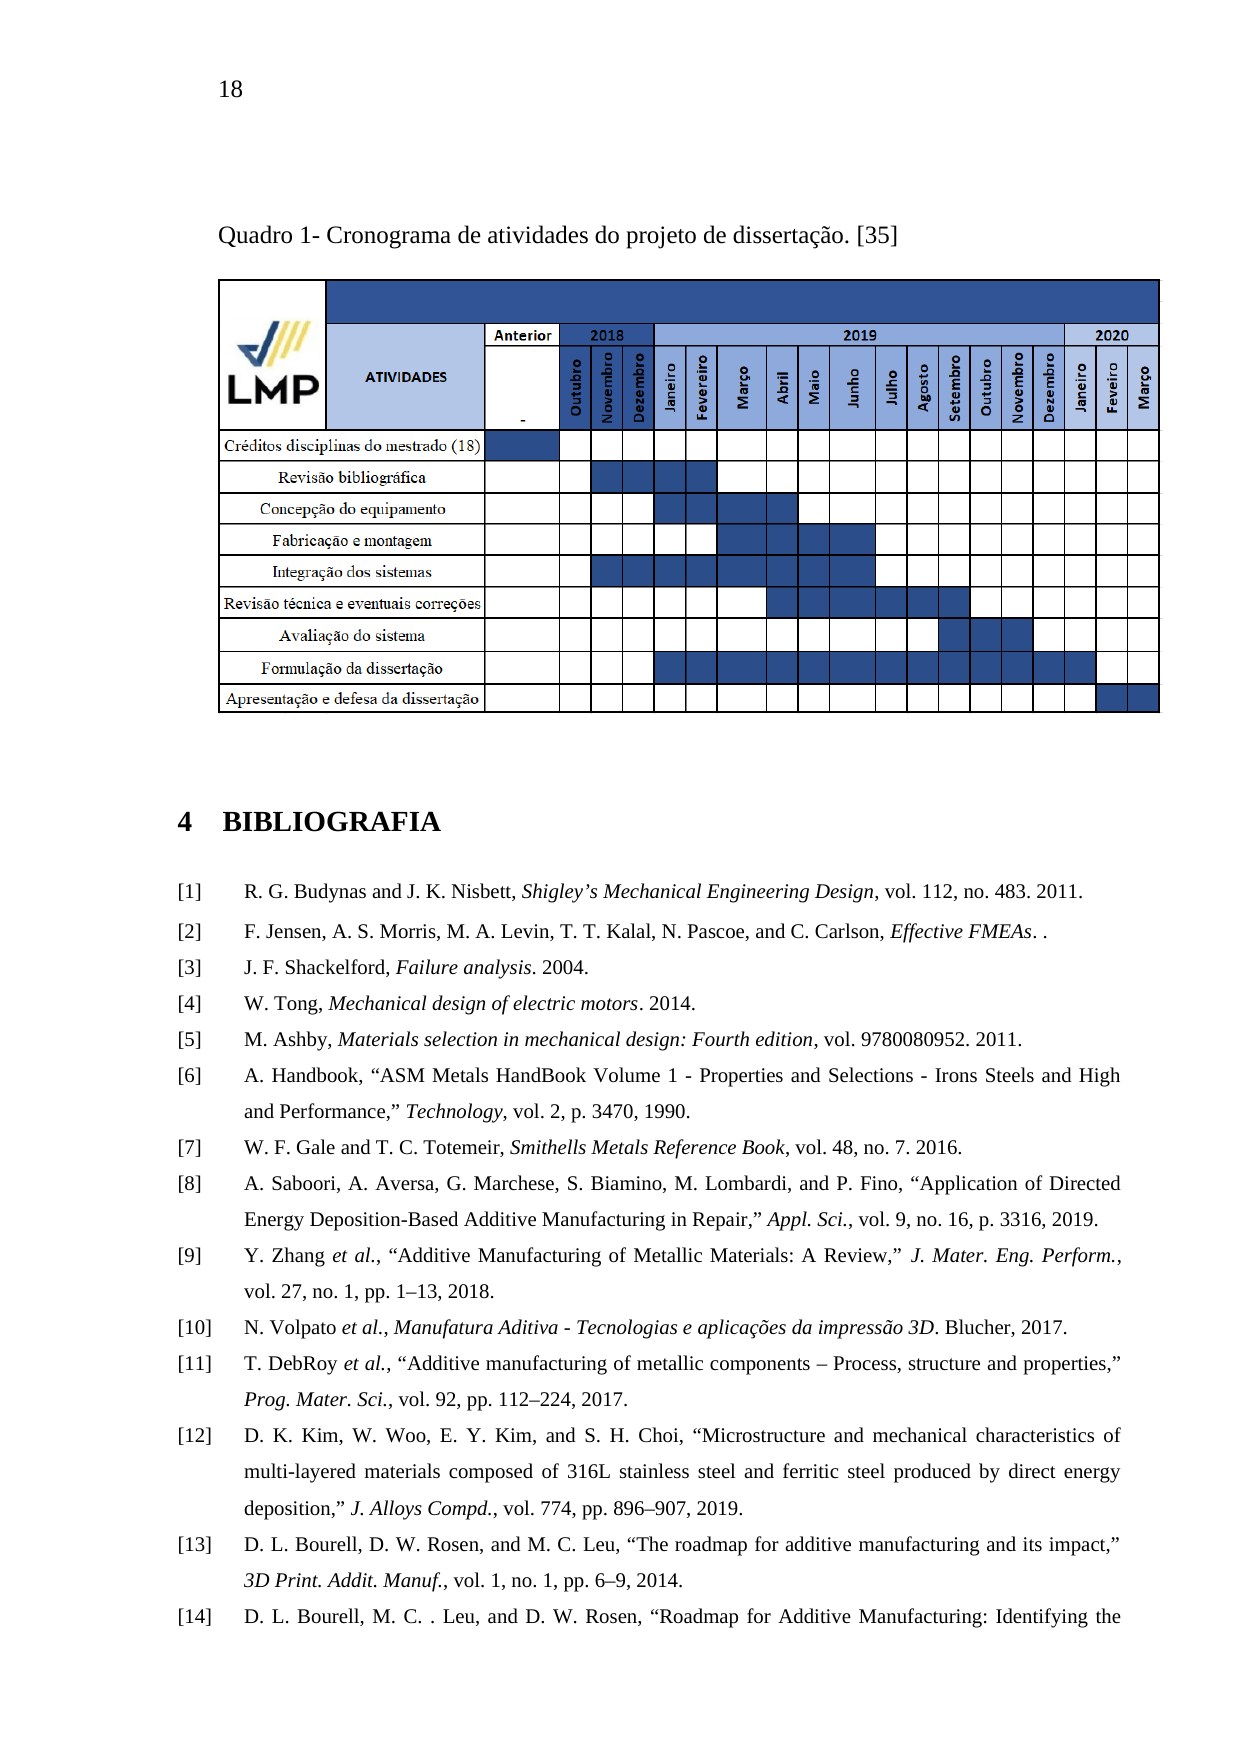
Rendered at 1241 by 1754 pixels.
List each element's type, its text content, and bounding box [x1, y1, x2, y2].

text [7] W. F. Gale and T. C. Totemeir, Smithells Metals Reference Book, vol. 48, no. 7. 2016. [177, 1135, 1122, 1159]
text [11] T. DebRoy et al., “Additive manufacturing of metallic components – Process, structure and properties,” Prog. Mater. Sci., vol. 92, pp. 112–224, 2017. [177, 1351, 1122, 1411]
subtitle BIBLIOGRAFIA [177, 804, 1122, 838]
text [9] Y. Zhang et al., “Additive Manufacturing of Metallic Materials: A Review,” J. Mater. Eng. Perform., vol. 27, no. 1, pp. 1–13, 2018. [177, 1243, 1122, 1303]
text [10] N. Volpato et al., Manufatura Aditiva - Tecnologias e aplicações da impressão 3D. Blucher, 2017. [177, 1315, 1122, 1339]
text [4] W. Tong, Mechanical design of electric motors. 2014. [177, 991, 1122, 1015]
text [3] J. F. Shackelford, Failure analysis. 2004. [177, 955, 1122, 979]
text [2] F. Jensen, A. S. Morris, M. A. Levin, T. T. Kalal, N. Pascoe, and C. Carlson, Effective FMEAs. . [177, 919, 1122, 943]
text Quadro 1- Cronograma de atividades do projeto de dissertação. [35] [177, 220, 1122, 248]
text [13] D. L. Bourell, D. W. Rosen, and M. C. Leu, “The roadmap for additive manufacturing and its impact,” 3D Print. Addit. Manuf., vol. 1, no. 1, pp. 6–9, 2014. [177, 1531, 1122, 1592]
text [1] R. G. Budynas and J. K. Nisbett, Shigley’s Mechanical Engineering Design, vol. 112, no. 483. 2011. [177, 876, 1122, 904]
text [14] D. L. Bourell, M. C. . Leu, and D. W. Rosen, “Roadmap for Additive Manufacturing: Identifying the [177, 1603, 1122, 1628]
picture [217, 279, 365, 714]
text [6] A. Handbook, “ASM Metals HandBook Volume 1 - Properties and Selections - Irons Steels and High and Performance,” Technology, vol. 2, p. 3470, 1990. [177, 1063, 1122, 1123]
text [8] A. Saboori, A. Aversa, G. Marchese, S. Biamino, M. Lombardi, and P. Fino, “Application of Directed Energy Deposition-Based Additive Manufacturing in Repair,” Appl. Sci., vol. 9, no. 16, p. 3316, 2019. [177, 1171, 1122, 1231]
text [12] D. K. Kim, W. Woo, E. Y. Kim, and S. H. Choi, “Microstructure and mechanical characteristics of multi-layered materials composed of 316L stainless steel and ferritic steel produced by direct energy deposition,” J. Alloys Compd., vol. 774, pp. 896–907, 2019. [177, 1423, 1122, 1519]
text [5] M. Ashby, Materials selection in mechanical design: Fourth edition, vol. 9780080952. 2011. [177, 1027, 1122, 1051]
